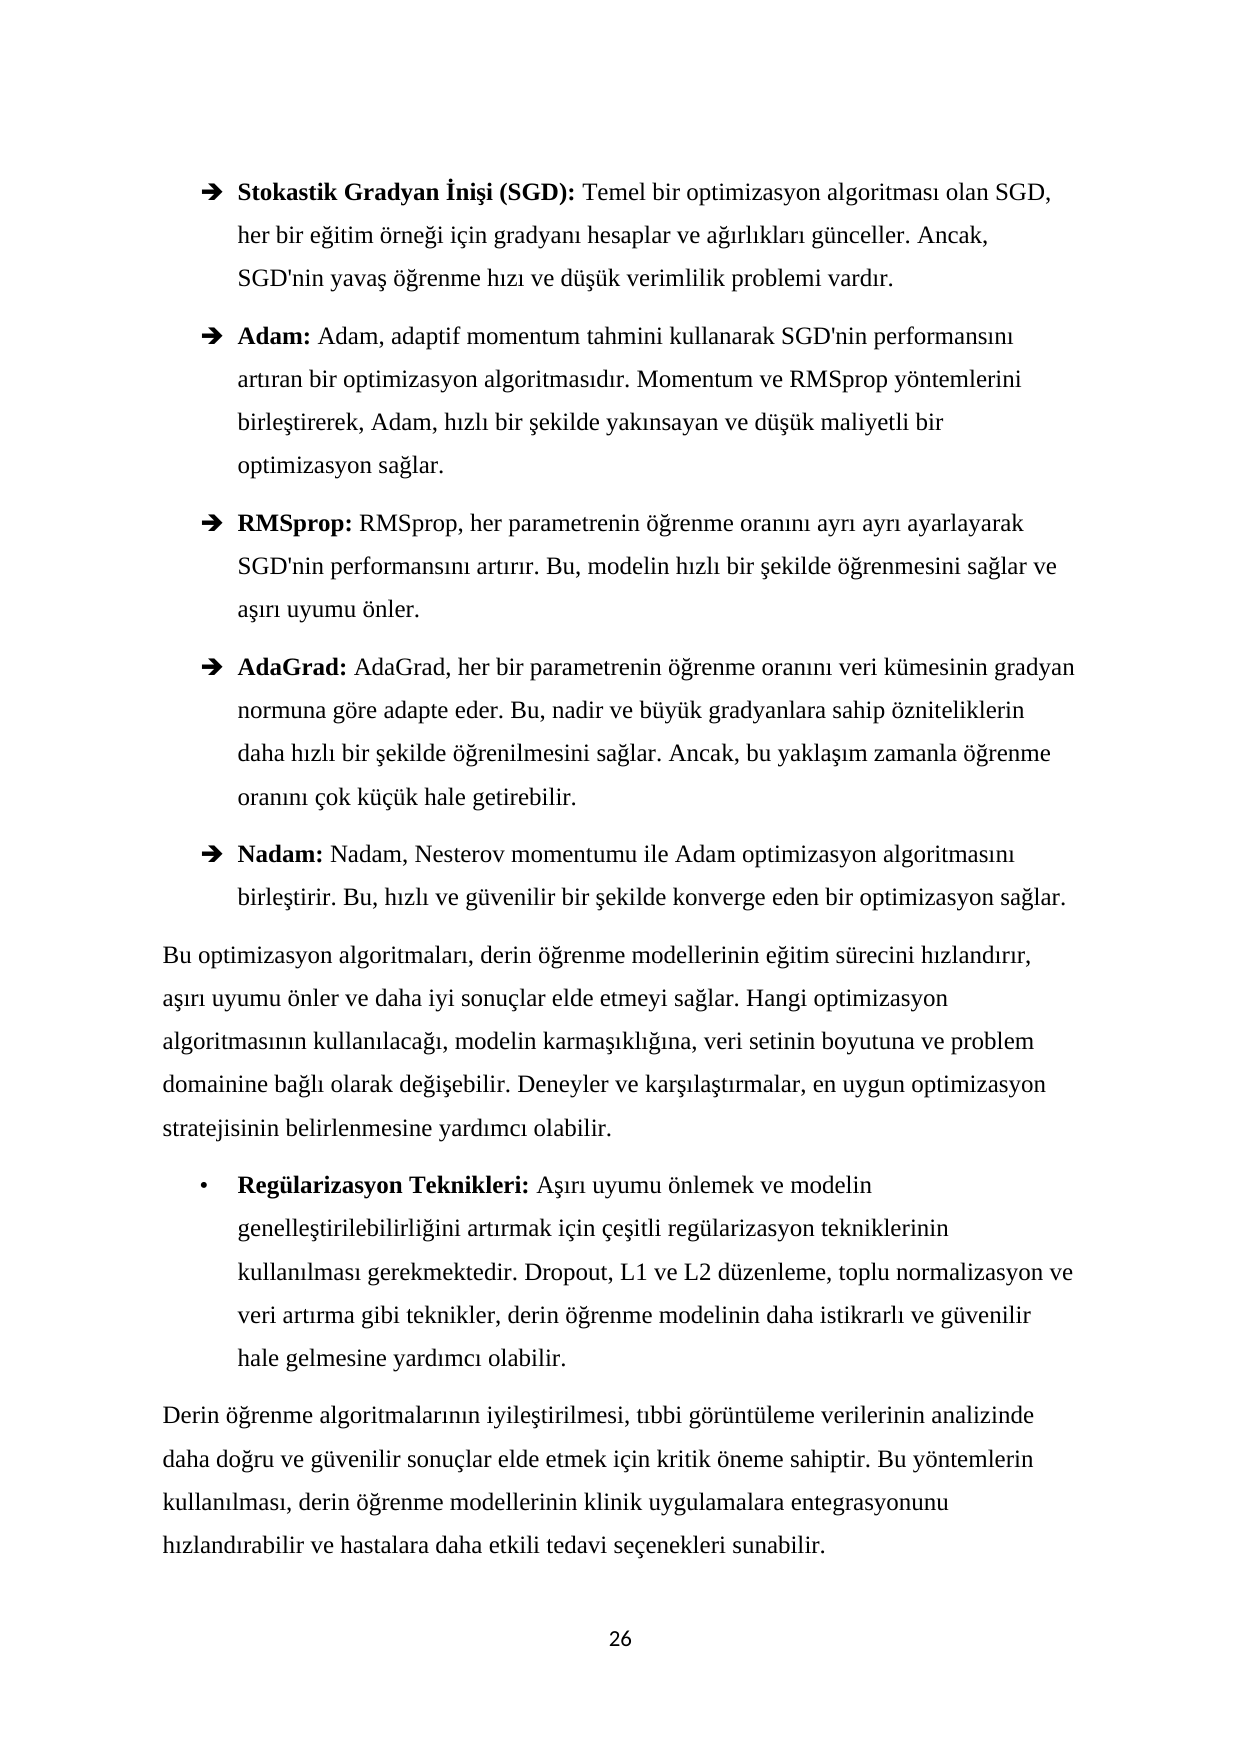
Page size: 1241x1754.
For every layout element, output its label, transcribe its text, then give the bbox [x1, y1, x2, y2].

list Regülarizasyon Teknikleri: Aşırı uyumu önlemek ve modelin genelleştirilebilirliğini artırmak için çeşitli regülarizasyon tekniklerinin kullanılması gerekmektedir. Dropout, L1 ve L2 düzenleme, toplu normalizasyon ve veri artırma gibi teknikler, derin öğrenme modelinin daha istikrarlı ve güvenilir hale gelmesine yardımcı olabilir. [200, 1170, 1078, 1372]
list Adam: Adam, adaptif momentum tahmini kullanarak SGD'nin performansını artıran bir optimizasyon algoritmasıdır. Momentum ve RMSprop yöntemlerini birleştirerek, Adam, hızlı bir şekilde yakınsayan ve düşük maliyetli bir optimizasyon sağlar. [200, 321, 1078, 479]
text Bu optimizasyon algoritmaları, derin öğrenme modellerinin eğitim sürecini hızlandırır, aşırı uyumu önler ve daha iyi sonuçlar elde etmeyi sağlar. Hangi optimizasyon algoritmasının kullanılacağı, modelin karmaşıklığına, veri setinin boyutuna ve problem domainine bağlı olarak değişebilir. Deneyler ve karşılaştırmalar, en uygun optimizasyon stratejisinin belirlenmesine yardımcı olabilir. [162, 940, 1078, 1141]
list Stokastik Gradyan İnişi (SGD): Temel bir optimizasyon algoritması olan SGD, her bir eğitim örneği için gradyanı hesaplar ve ağırlıkları günceller. Ancak, SGD'nin yavaş öğrenme hızı ve düşük verimlilik problemi vardır. [200, 177, 1078, 292]
list RMSprop: RMSprop, her parametrenin öğrenme oranını ayrı ayrı ayarlayarak SGD'nin performansını artırır. Bu, modelin hızlı bir şekilde öğrenmesini sağlar ve aşırı uyumu önler. [200, 508, 1078, 623]
list Nadam: Nadam, Nesterov momentumu ile Adam optimizasyon algoritmasını birleştirir. Bu, hızlı ve güvenilir bir şekilde konverge eden bir optimizasyon sağlar. [200, 839, 1078, 911]
text Derin öğrenme algoritmalarının iyileştirilmesi, tıbbi görüntüleme verilerinin analizinde daha doğru ve güvenilir sonuçlar elde etmek için kritik öneme sahiptir. Bu yöntemlerin kullanılması, derin öğrenme modellerinin klinik uygulamalara entegrasyonunu hızlandırabilir ve hastalara daha etkili tedavi seçenekleri sunabilir. [162, 1401, 1078, 1559]
list AdaGrad: AdaGrad, her bir parametrenin öğrenme oranını veri kümesinin gradyan normuna göre adapte eder. Bu, nadir ve büyük gradyanlara sahip özniteliklerin daha hızlı bir şekilde öğrenilmesini sağlar. Ancak, bu yaklaşım zamanla öğrenme oranını çok küçük hale getirebilir. [200, 652, 1078, 810]
